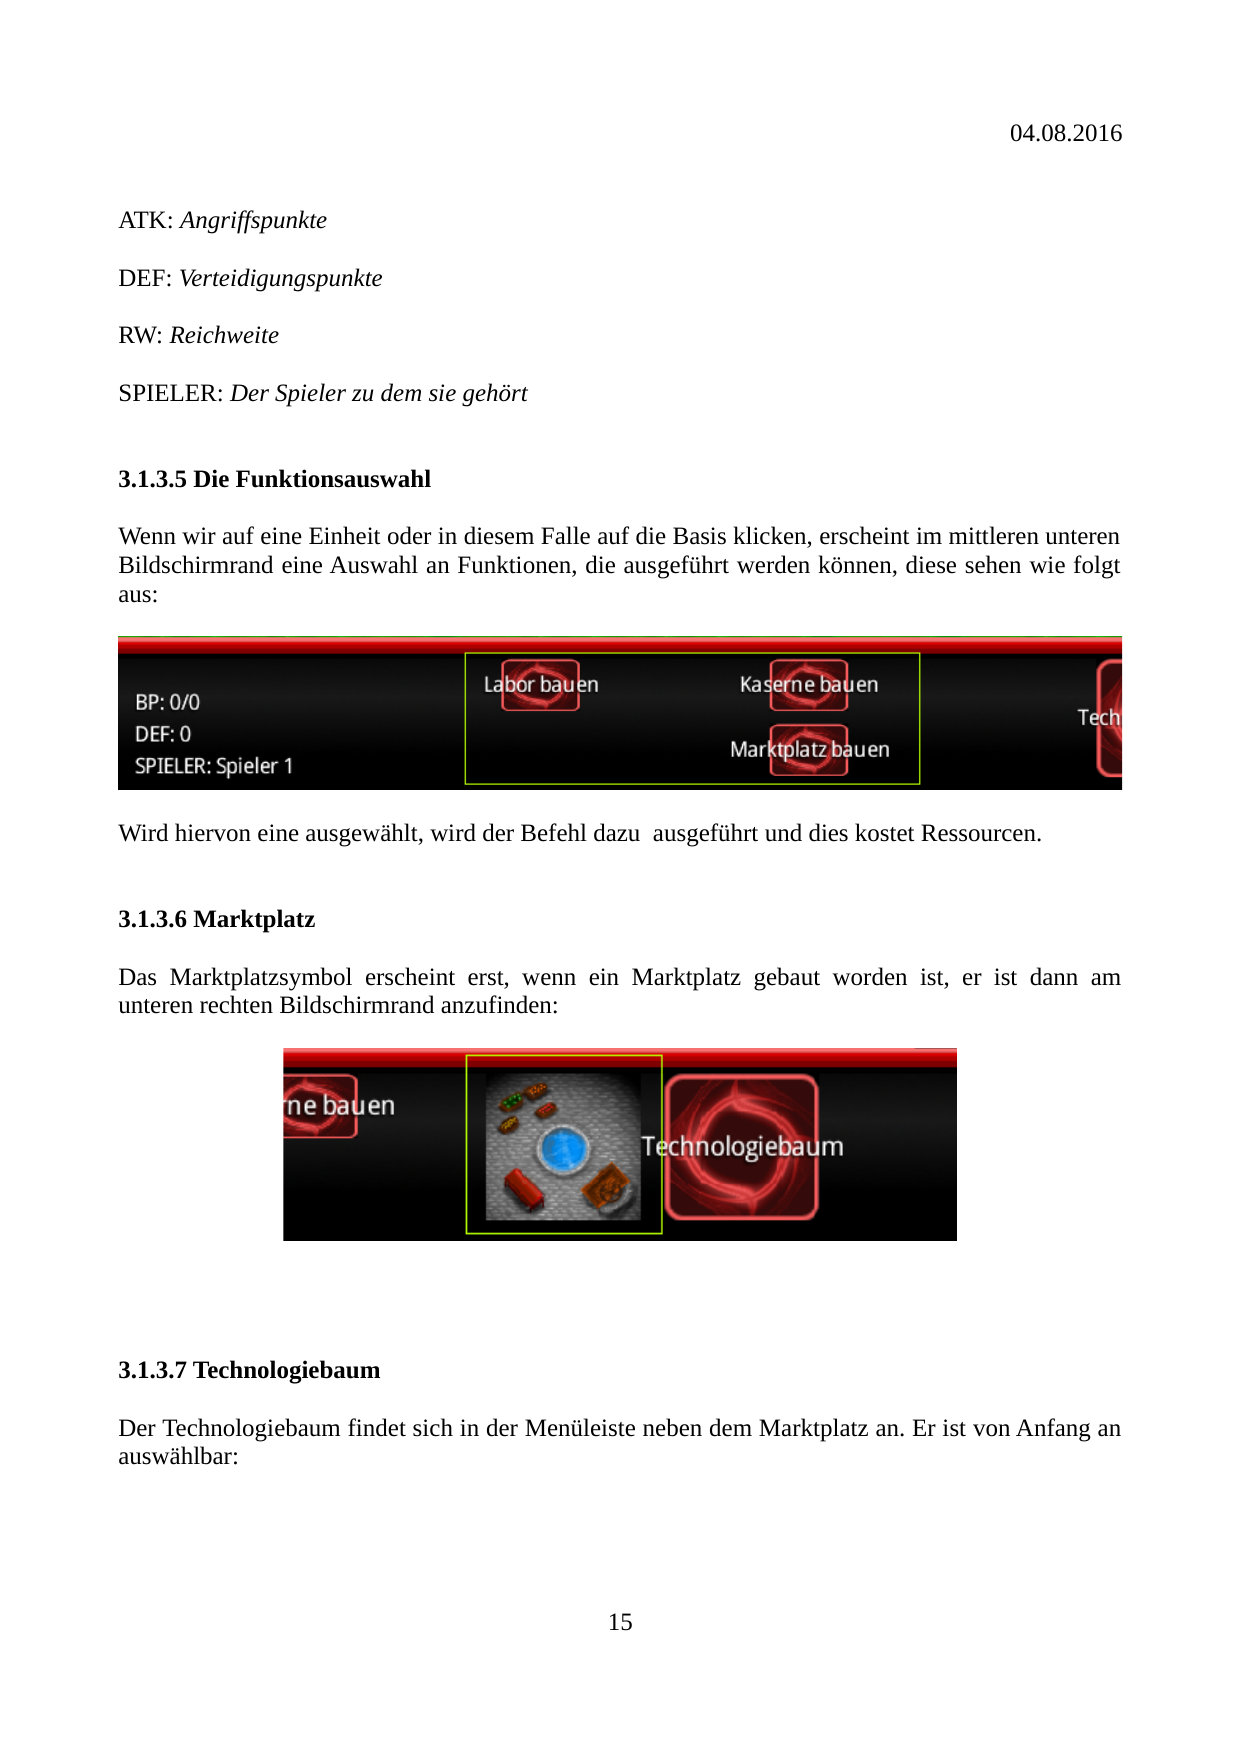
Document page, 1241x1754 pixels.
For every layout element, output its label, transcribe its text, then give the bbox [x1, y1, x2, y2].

text Wenn wir auf eine Einheit oder in diesem Falle auf die Basis klicken, erscheint im mittleren unteren Bildschirmrand eine Auswahl an Funktionen, die ausgeführt werden können, diese sehen wie folgt aus: [118, 521, 1122, 608]
text 3.1.3.6 Marktplatz [118, 904, 1122, 933]
text DEF: Verteidigungspunkte [118, 263, 1122, 291]
text Wird hiervon eine ausgewählt, wird der Befehl dazu ausgeführt und dies kostet Ressourcen. [118, 818, 1122, 847]
text SPIELER: Der Spieler zu dem sie gehört [118, 378, 1122, 406]
picture [118, 636, 1123, 790]
text RW: Reichweite [118, 320, 1122, 349]
picture [283, 1048, 957, 1241]
text ATK: Angriffspunkte [118, 205, 1122, 234]
text 3.1.3.5 Die Funktionsauswahl [118, 464, 1122, 493]
text 3.1.3.7 Technologiebaum [118, 1355, 1122, 1384]
text Der Technologiebaum findet sich in der Menüleiste neben dem Marktplatz an. Er ist von Anfang an auswählbar: [118, 1413, 1122, 1470]
text Das Marktplatzsymbol erscheint erst, wenn ein Marktplatz gebaut worden ist, er ist dann am unteren rechten Bildschirmrand anzufinden: [118, 962, 1122, 1019]
